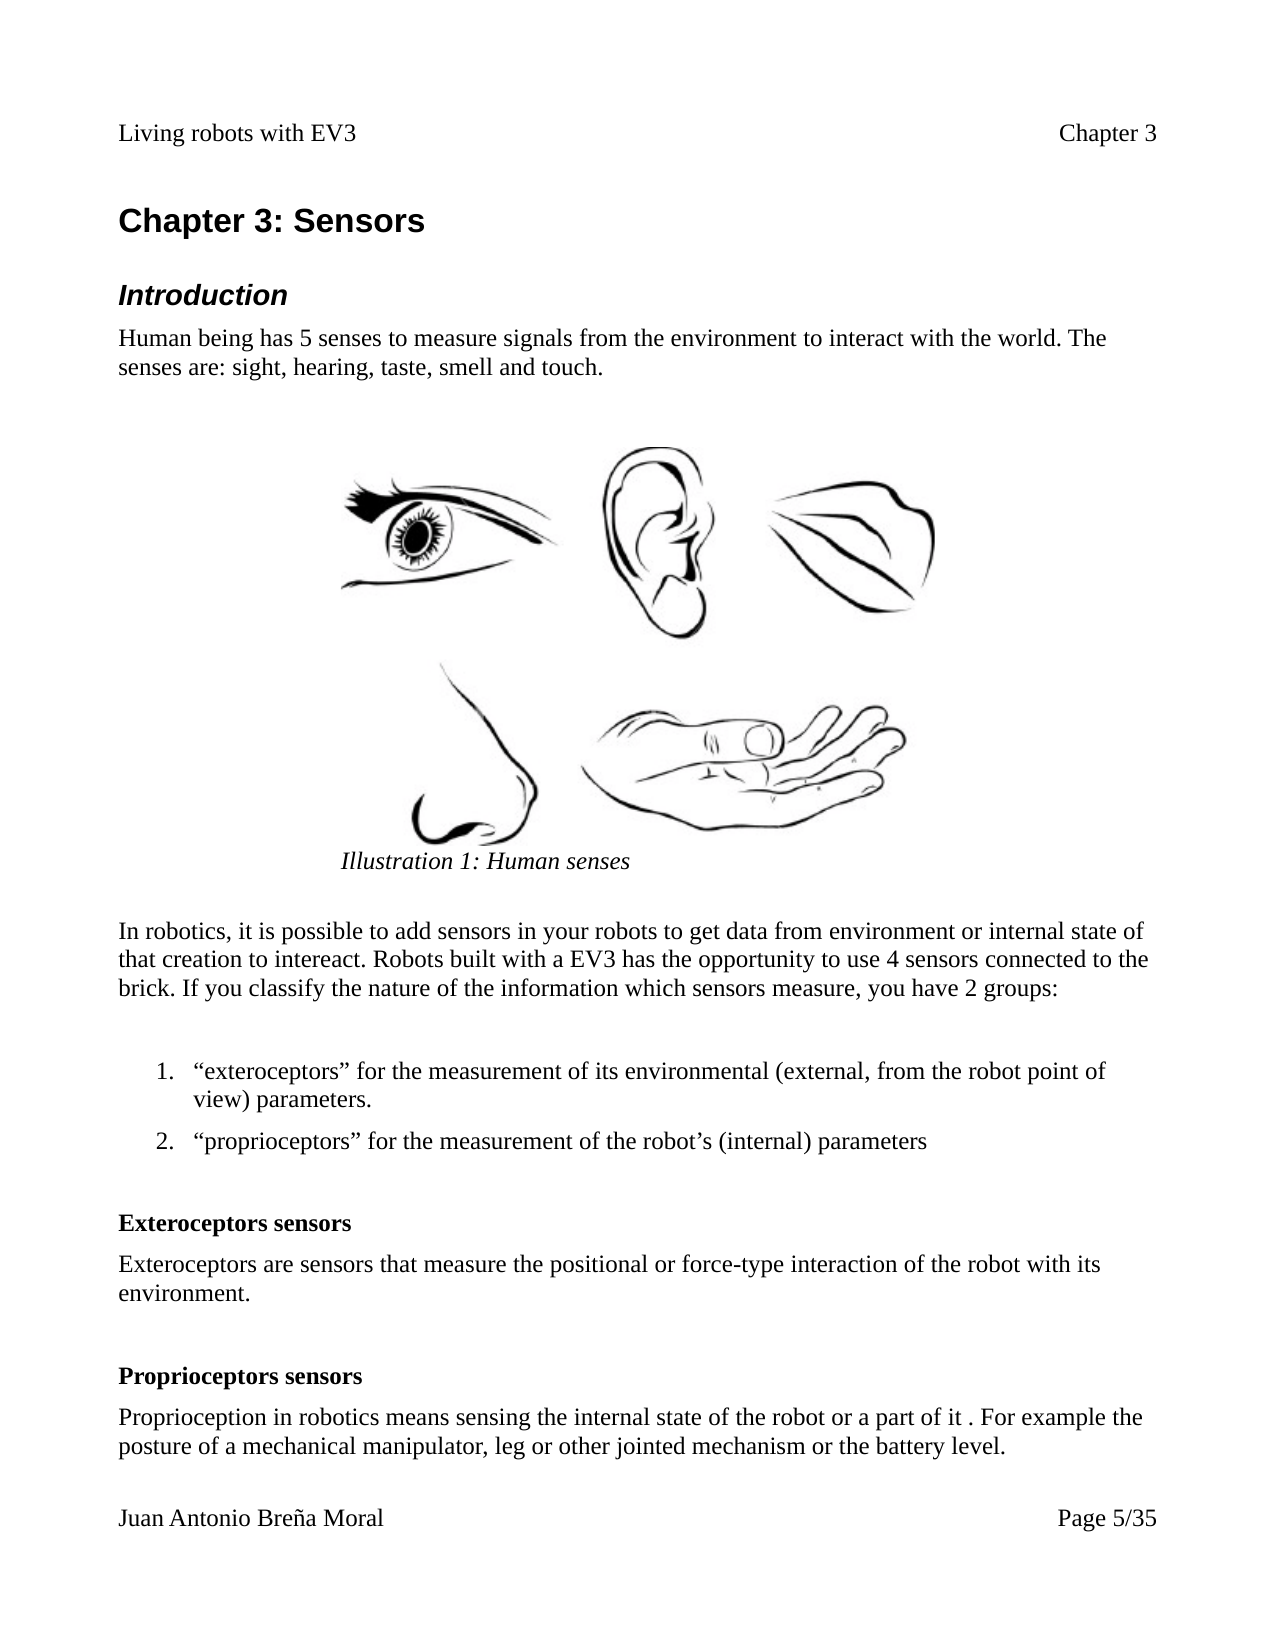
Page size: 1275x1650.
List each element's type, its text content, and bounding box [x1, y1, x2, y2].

text In robotics, it is possible to add sensors in your robots to get data from environment or internal state of that creation to intereact. Robots built with a EV3 has the opportunity to use 4 sensors connected to the brick. If you classify the nature of the information which sensors measure, you have 2 groups: [118, 916, 1157, 1002]
picture [340, 447, 935, 846]
text Proprioception in robotics means sensing the internal state of the robot or a part of it . For example the posture of a mechanical manipulator, leg or other jointed mechanism or the battery level. [118, 1402, 1157, 1459]
text Exteroceptors sensors [118, 1208, 1157, 1237]
list “exteroceptors” for the measurement of its environmental (external, from the robot point of view) parameters. [156, 1056, 1157, 1113]
text Human being has 5 senses to measure signals from the environment to interact with the world. The senses are: sight, hearing, taste, smell and touch. [118, 323, 1157, 381]
subtitle Chapter 3: Sensors [118, 201, 1157, 240]
text Illustration 1: Human senses [341, 846, 934, 874]
list “proprioceptors” for the measurement of the robot’s (internal) parameters [156, 1126, 1157, 1154]
text Proprioceptors sensors [118, 1361, 1157, 1389]
subtitle Introduction [118, 277, 1157, 311]
text Exteroceptors are sensors that measure the positional or force-type interaction of the robot with its environment. [118, 1249, 1157, 1307]
